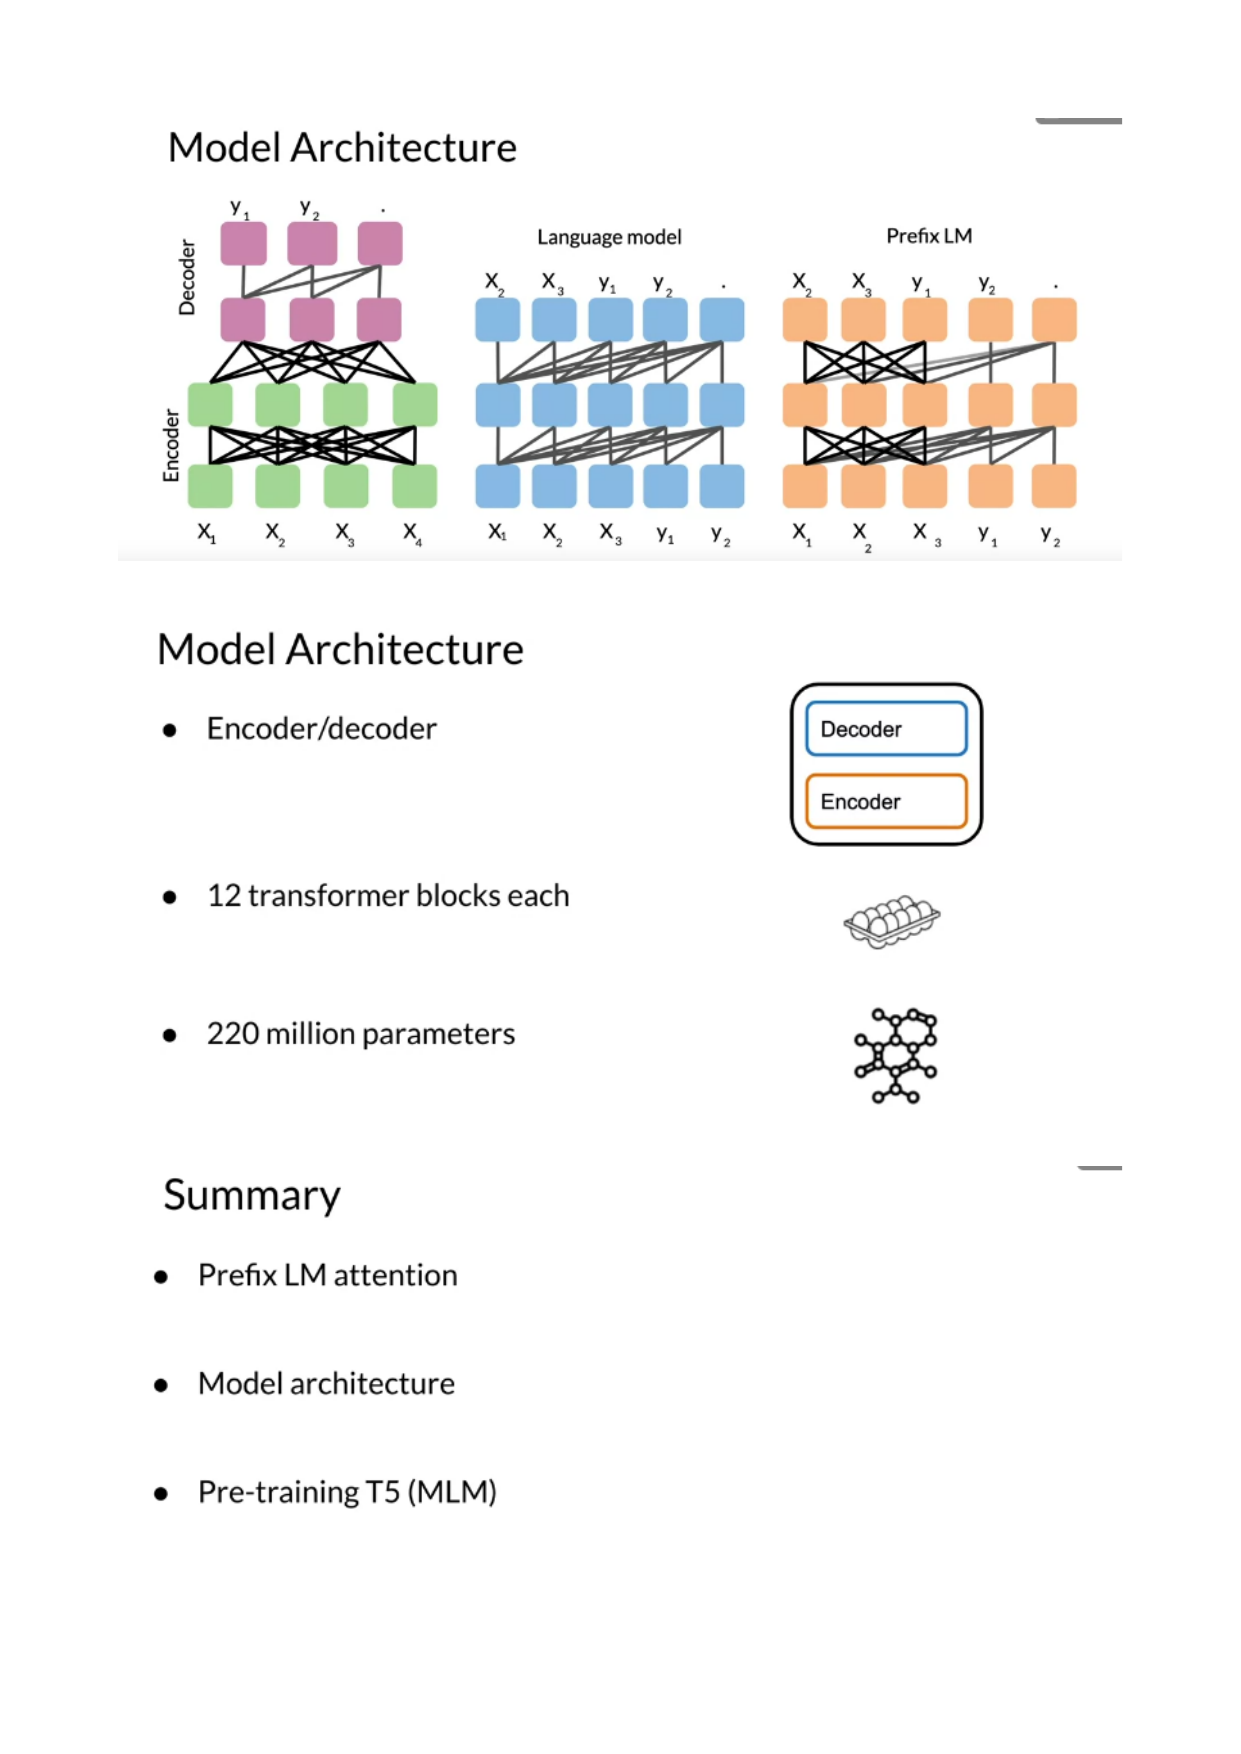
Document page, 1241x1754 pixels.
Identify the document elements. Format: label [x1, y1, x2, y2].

picture [118, 118, 1123, 561]
picture [118, 1166, 1123, 1513]
picture [118, 617, 1123, 1109]
